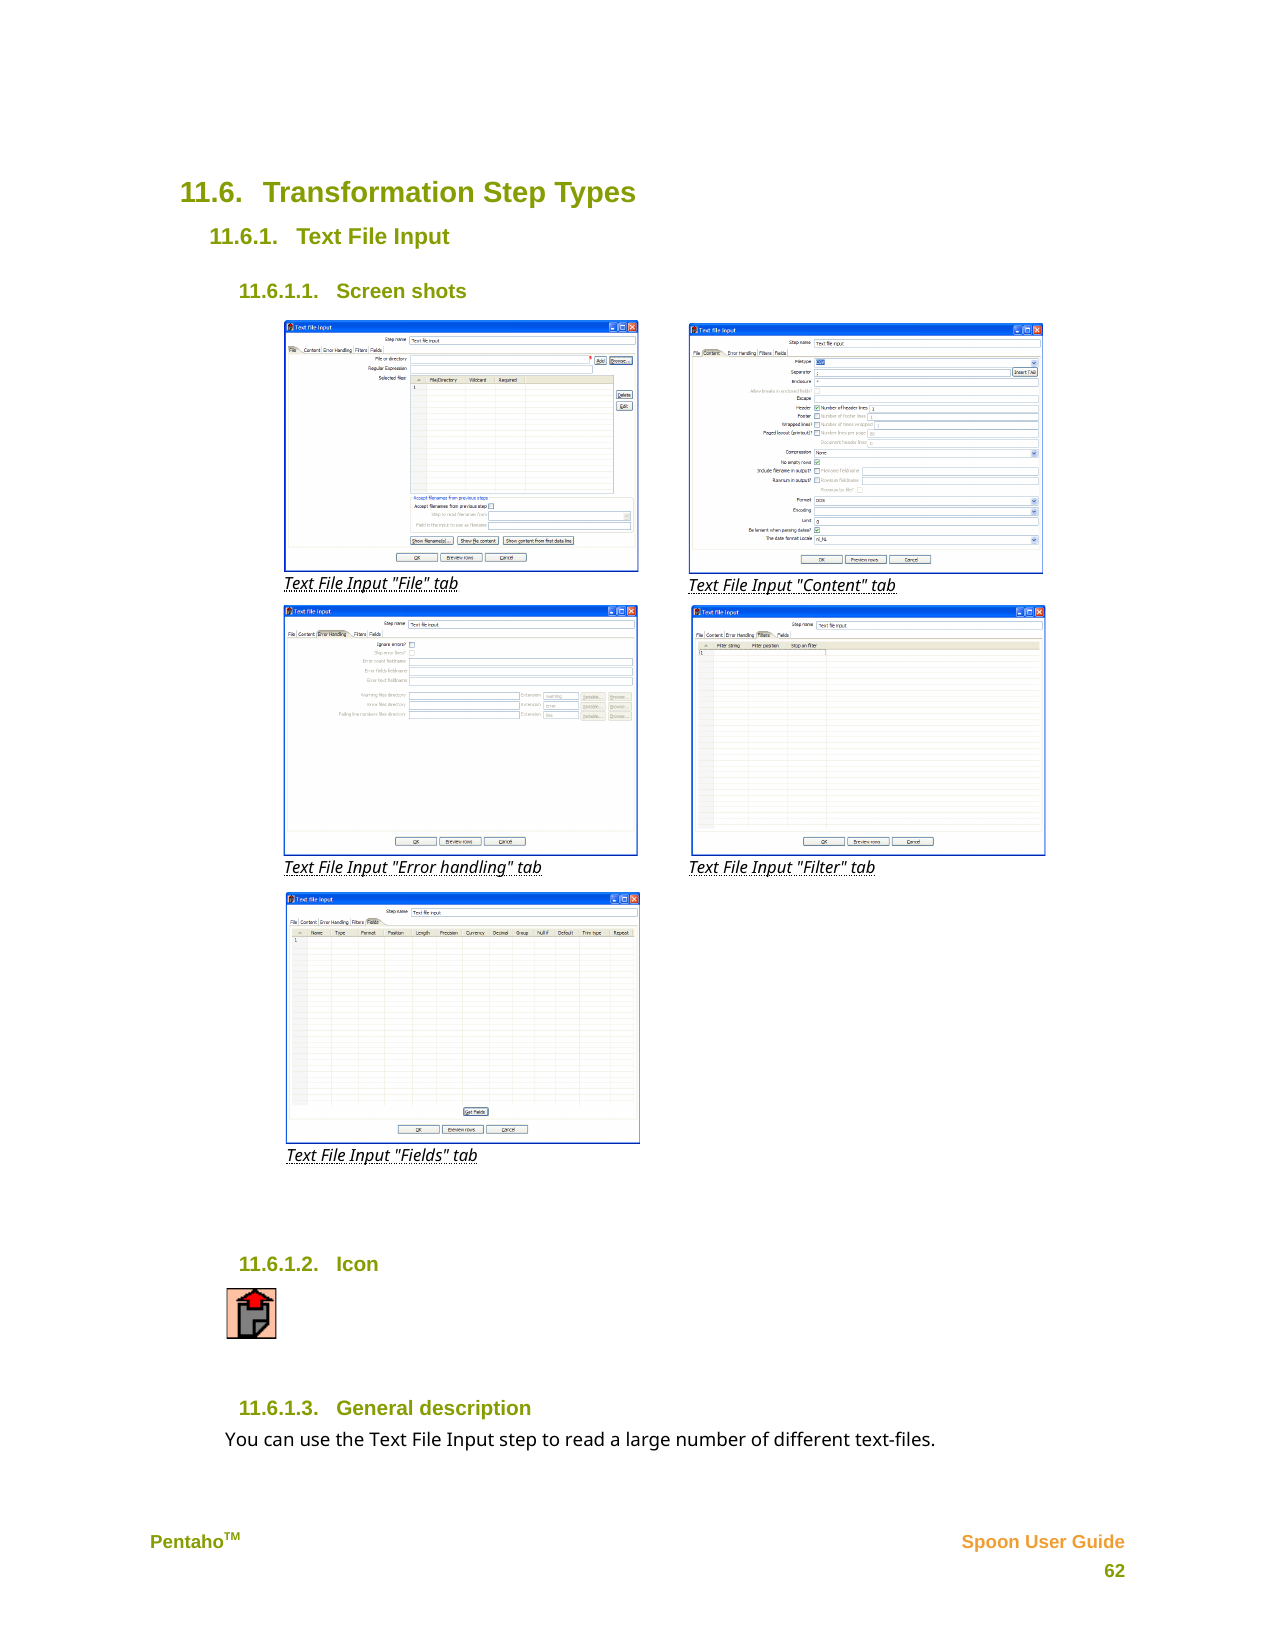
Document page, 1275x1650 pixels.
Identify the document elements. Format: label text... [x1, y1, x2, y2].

text Text File Input "Error handling" tab [283, 856, 609, 878]
subtitle General description [239, 1388, 1125, 1423]
picture [691, 605, 1046, 856]
text Text File Input "Fields" tab [286, 1144, 611, 1166]
picture [226, 1288, 277, 1339]
subtitle Transformation Step Types [179, 175, 1125, 210]
picture [284, 320, 639, 572]
picture [283, 605, 638, 856]
subtitle Icon [239, 1243, 1125, 1278]
text You can use the Text File Input step to read a large number of different text-files. [225, 1423, 1125, 1453]
text Text File Input "Filter" tab [688, 605, 1011, 878]
subtitle Text File Input [209, 217, 1125, 252]
picture [285, 892, 640, 1144]
subtitle Screen shots [239, 271, 1125, 305]
text Text File Input "Content" tab [688, 574, 1012, 597]
picture [688, 323, 1043, 574]
text Text File Input "File" tab [283, 321, 611, 594]
